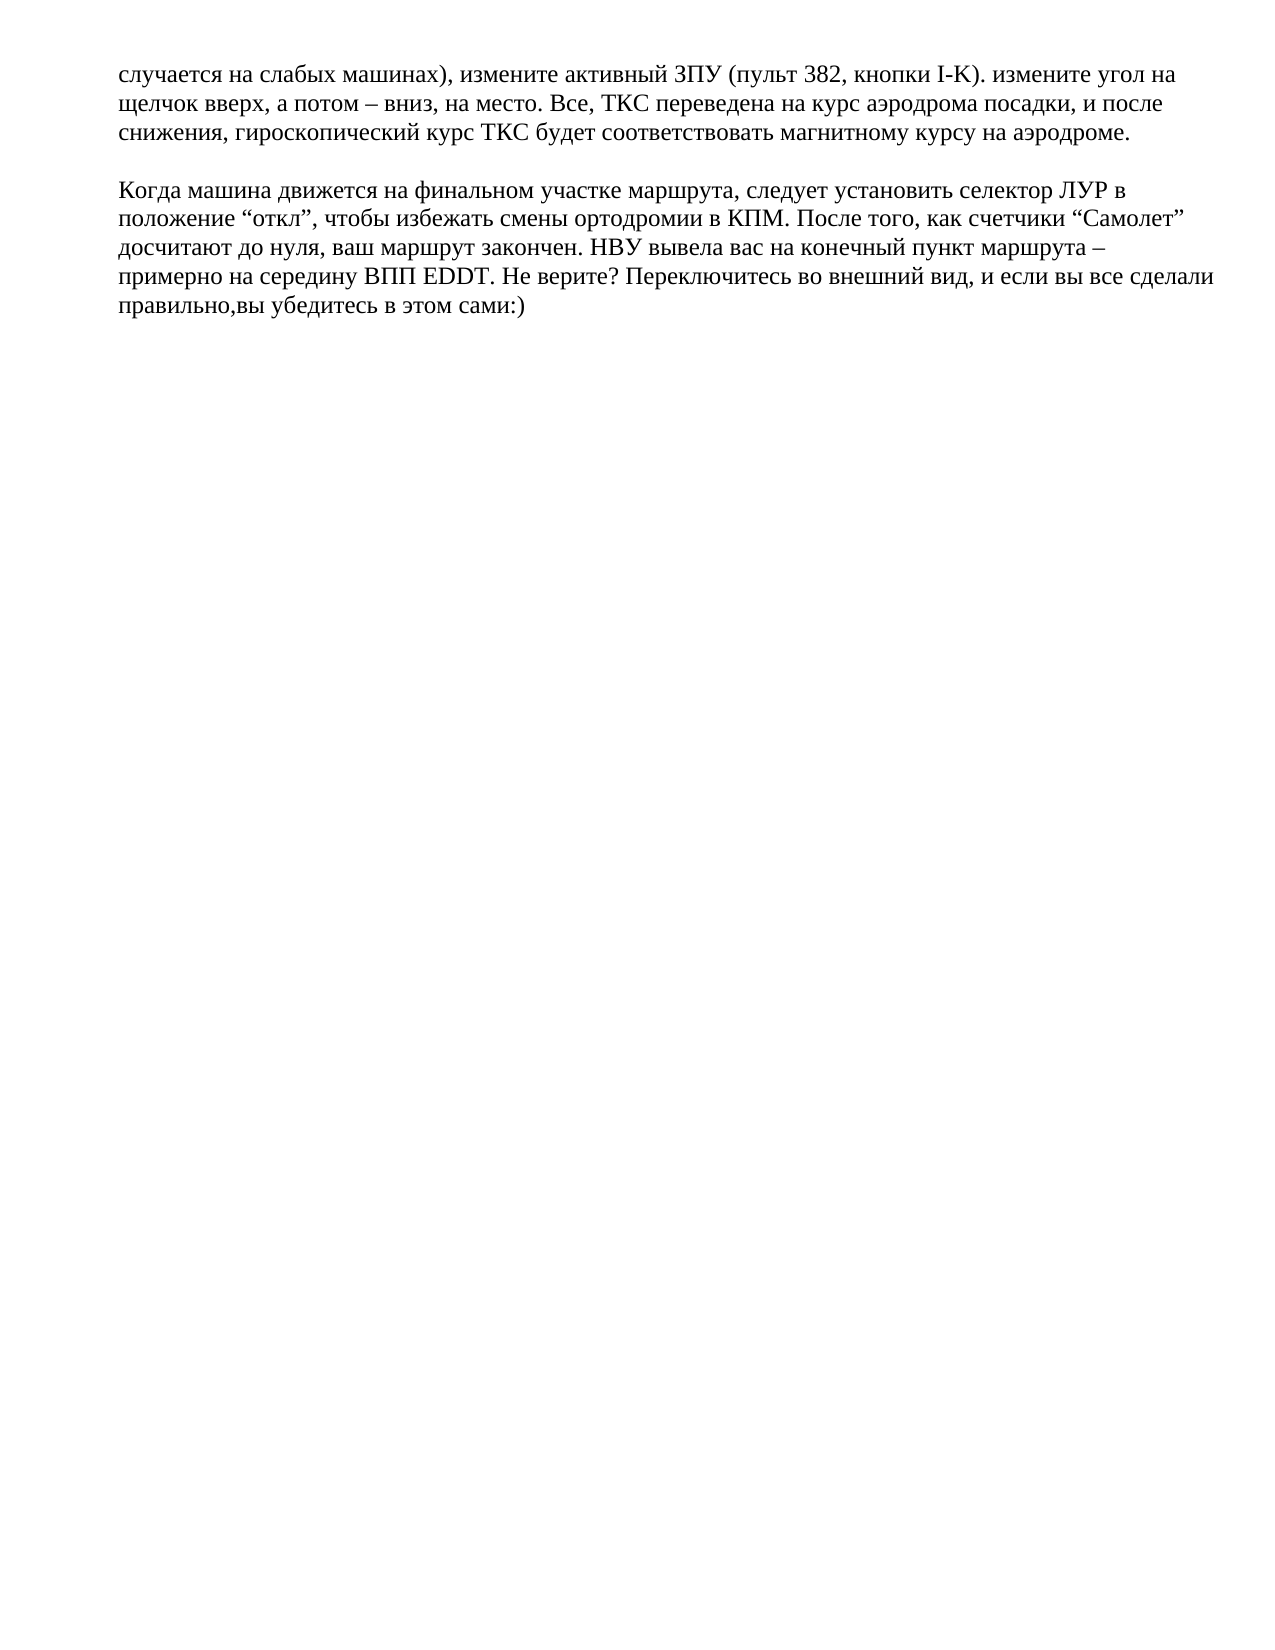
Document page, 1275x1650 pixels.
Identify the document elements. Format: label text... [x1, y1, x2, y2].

text Когда машина движется на финальном участке маршрута, следует установить селектор ЛУР в положение “откл”, чтобы избежать смены ортодромии в КПМ. После того, как счетчики “Самолет” досчитают до нуля, ваш маршрут закончен. НВУ вывела вас на конечный пункт маршрута – примерно на середину ВПП EDDT. Не верите? Переключитесь во внешний вид, и если вы все сделали правильно,вы убедитесь в этом сами:) [118, 175, 1216, 318]
text случается на слабых машинах), измените активный ЗПУ (пульт 382, кнопки I-K). измените угол на щелчок вверх, а потом – вниз, на место. Все, ТКС переведена на курс аэродрома посадки, и после снижения, гироскопический курс ТКС будет соответствовать магнитному курсу на аэродроме. [118, 59, 1216, 145]
